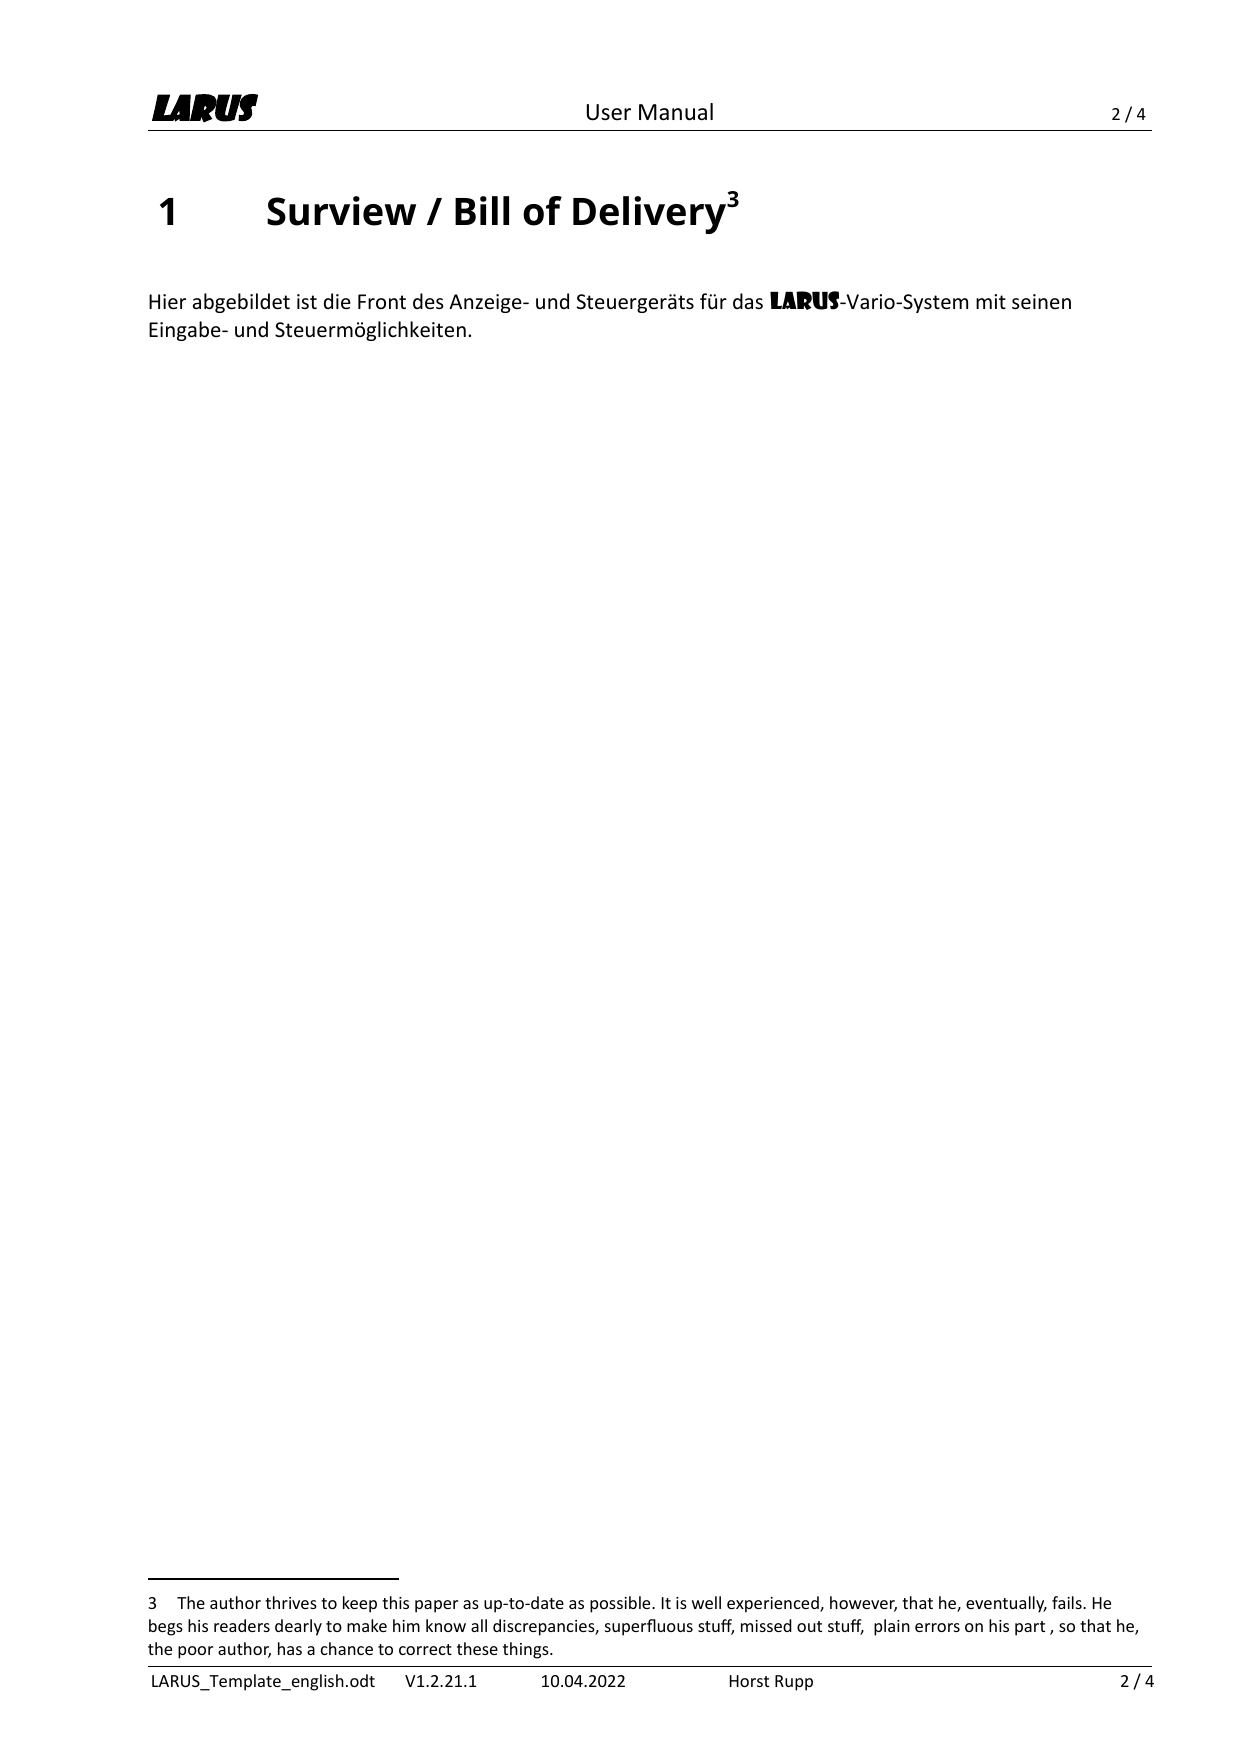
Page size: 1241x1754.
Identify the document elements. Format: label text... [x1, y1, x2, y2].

text Hier abgebildet ist die Front des Anzeige- und Steuergeräts für das LARUS-Vario-System mit seinen Eingabe- und Steuermöglichkeiten. [148, 285, 1152, 343]
subtitle Surview / Bill of Delivery [148, 184, 1128, 236]
text The author thrives to keep this paper as up-to-date as possible. It is well experienced, however, that he, eventually, fails. He begs his readers dearly to make him know all discrepancies, superfluous stuff, missed out stuff, plain errors on his part , so that he, the poor author, has a chance to correct these things. [148, 1591, 1152, 1660]
